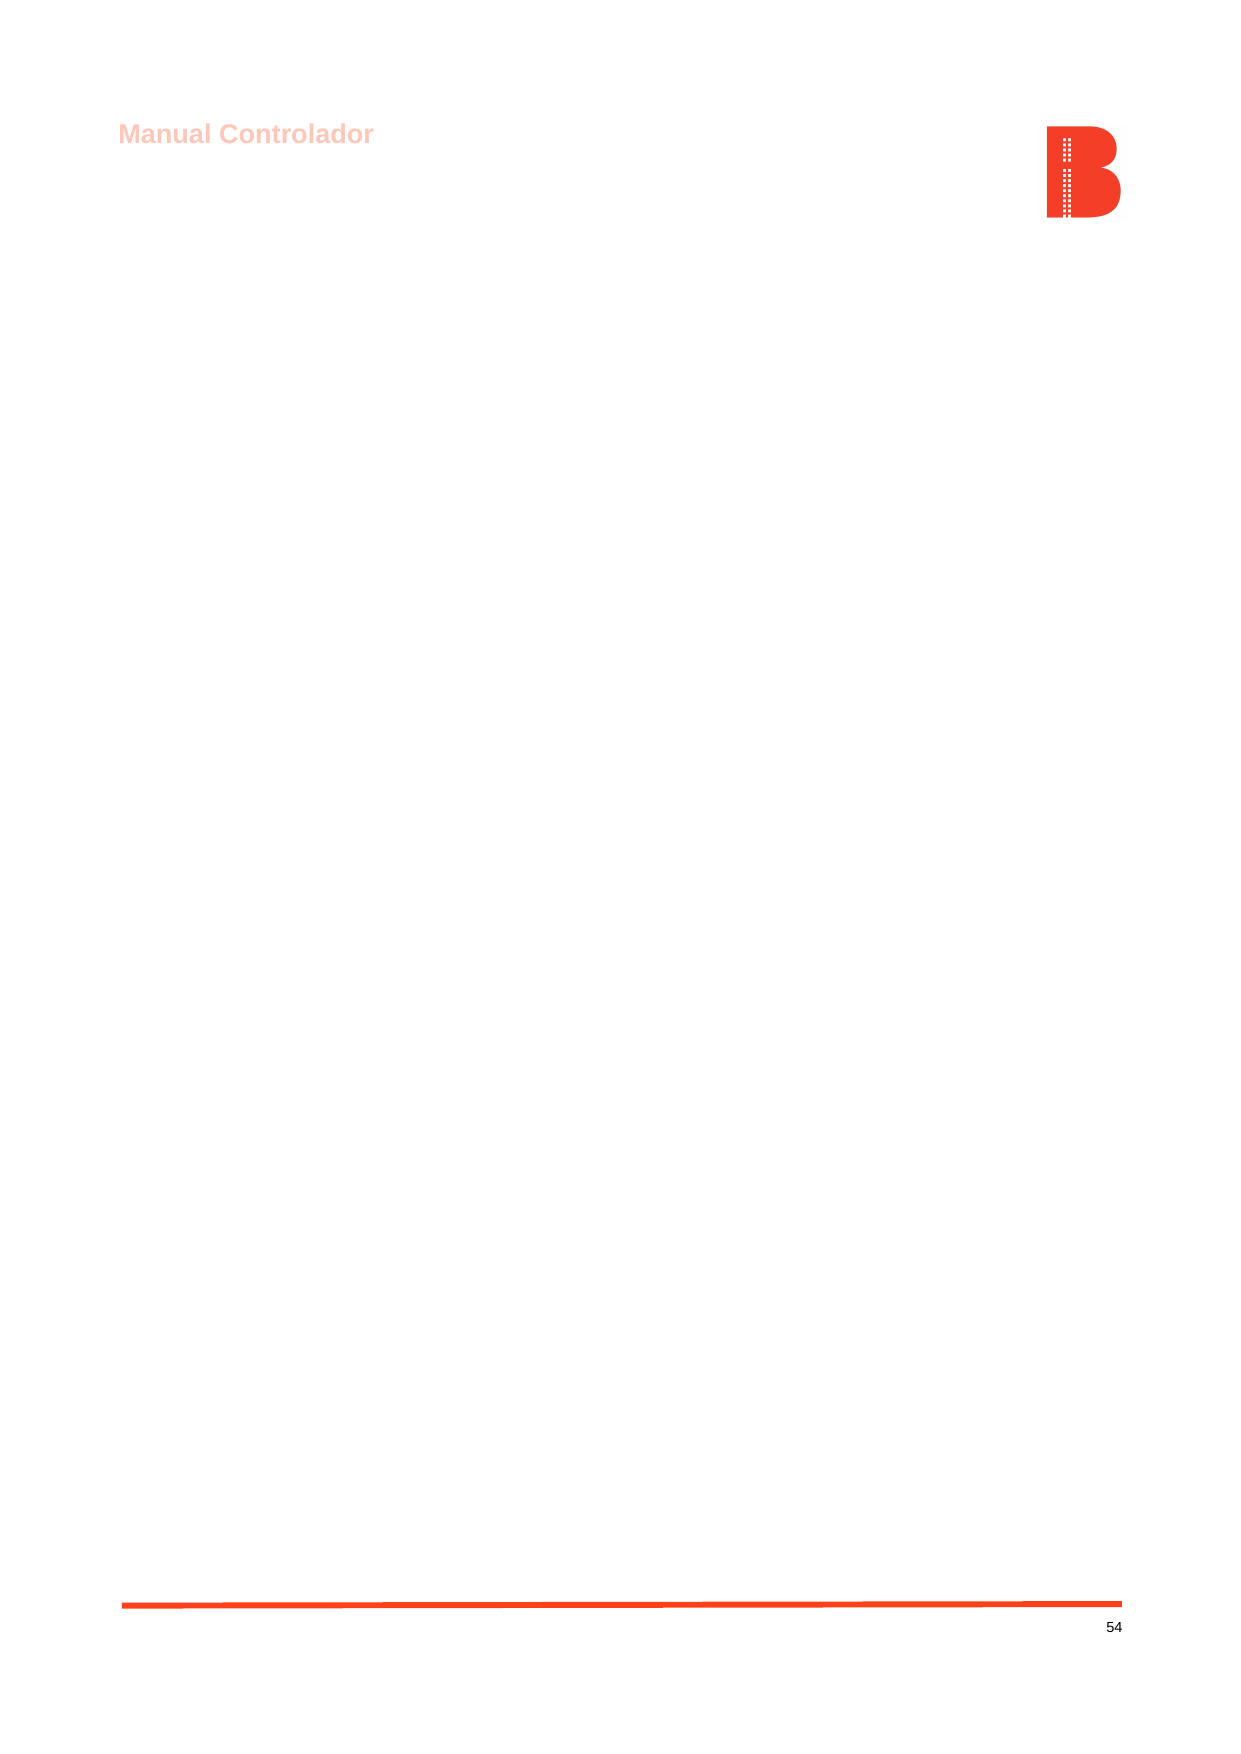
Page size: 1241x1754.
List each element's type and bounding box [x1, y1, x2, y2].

picture [1036, 124, 1130, 221]
